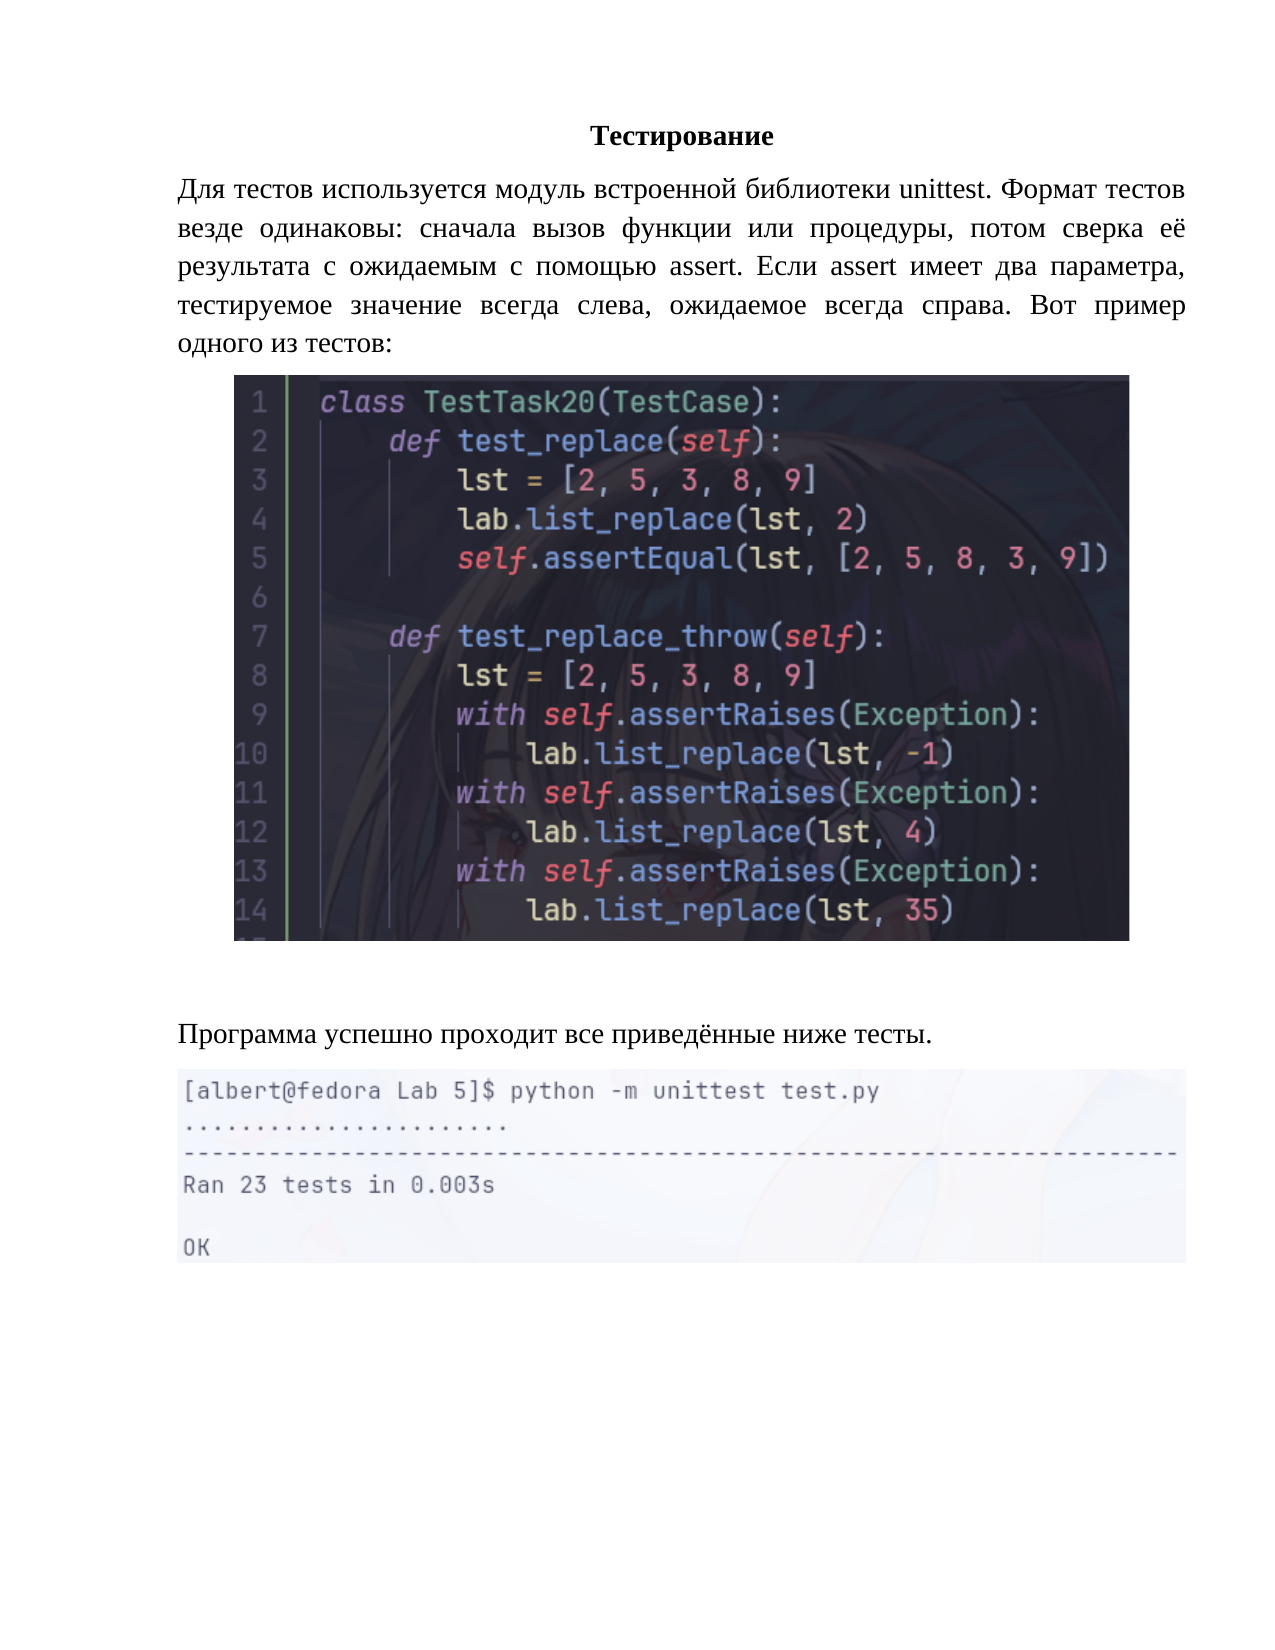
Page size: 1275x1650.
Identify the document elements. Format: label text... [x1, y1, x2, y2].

picture [234, 375, 1130, 941]
text Для тестов используется модуль встроенной библиотеки unittest. Формат тестов везде одинаковы: сначала вызов функции или процедуры, потом сверка её результата с ожидаемым с помощью assert. Если assert имеет два параметра, тестируемое значение всегда слева, ожидаемое всегда справа. Вот пример одного из тестов: [177, 171, 1186, 359]
text Тестирование [177, 118, 1186, 152]
text Программа успешно проходит все приведённые ниже тесты. [177, 1016, 1186, 1049]
picture [177, 1069, 1187, 1263]
